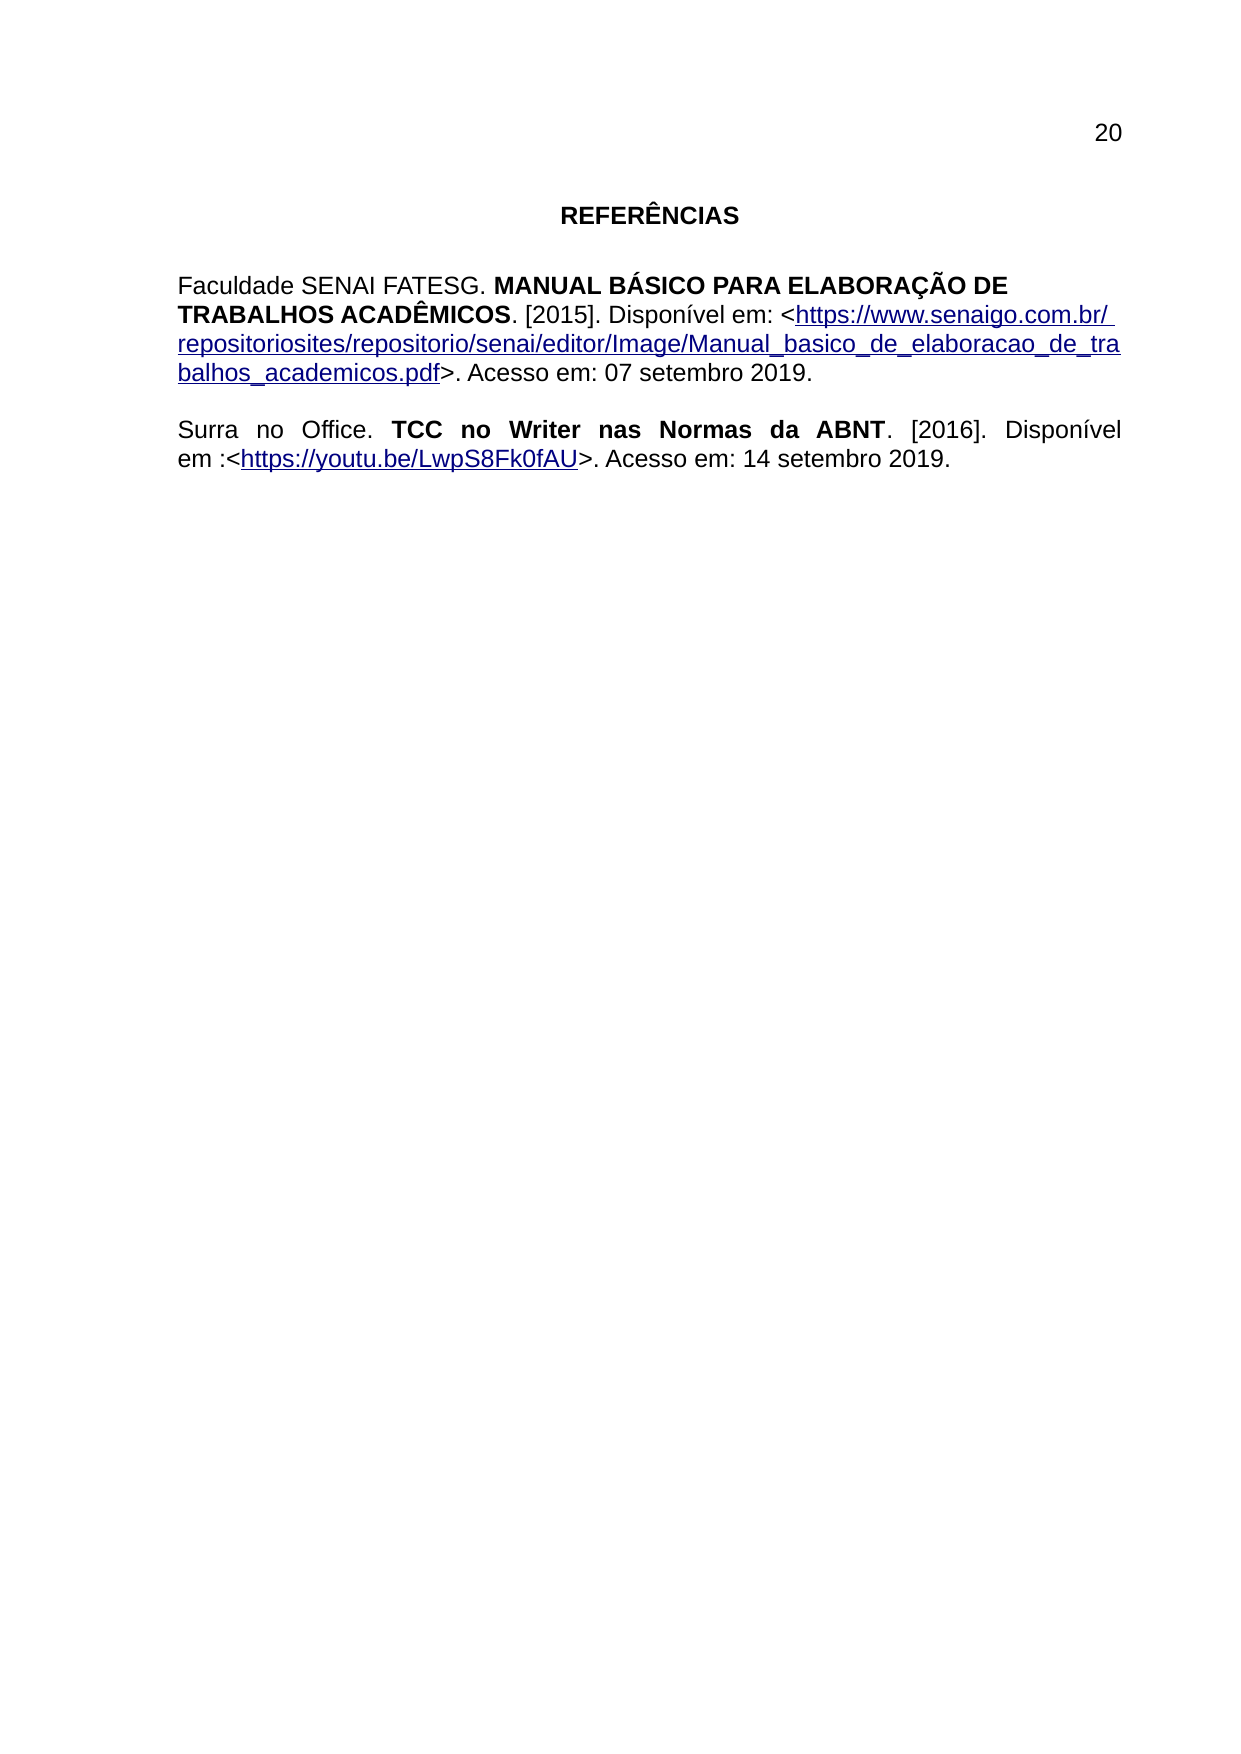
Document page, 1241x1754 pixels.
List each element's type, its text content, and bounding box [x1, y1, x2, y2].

subtitle REFERÊNCIAS [177, 201, 1122, 230]
text Surra no Office. TCC no Writer nas Normas da ABNT. [2016]. Disponível em :<https://youtu.be/LwpS8Fk0fAU>. Acesso em: 14 setembro 2019. [177, 415, 1122, 473]
text TRABALHOS ACADÊMICOS. [2015]. Disponível em: <https://www.senaigo.com.br/ repositoriosites/repositorio/senai/editor/Image/Manual_basico_de_elaboracao_de_trabalhos_academicos.pdf>. Acesso em: 07 setembro 2019. [177, 300, 1122, 386]
text Faculdade SENAI FATESG. MANUAL BÁSICO PARA ELABORAÇÃO DE [177, 271, 1122, 300]
